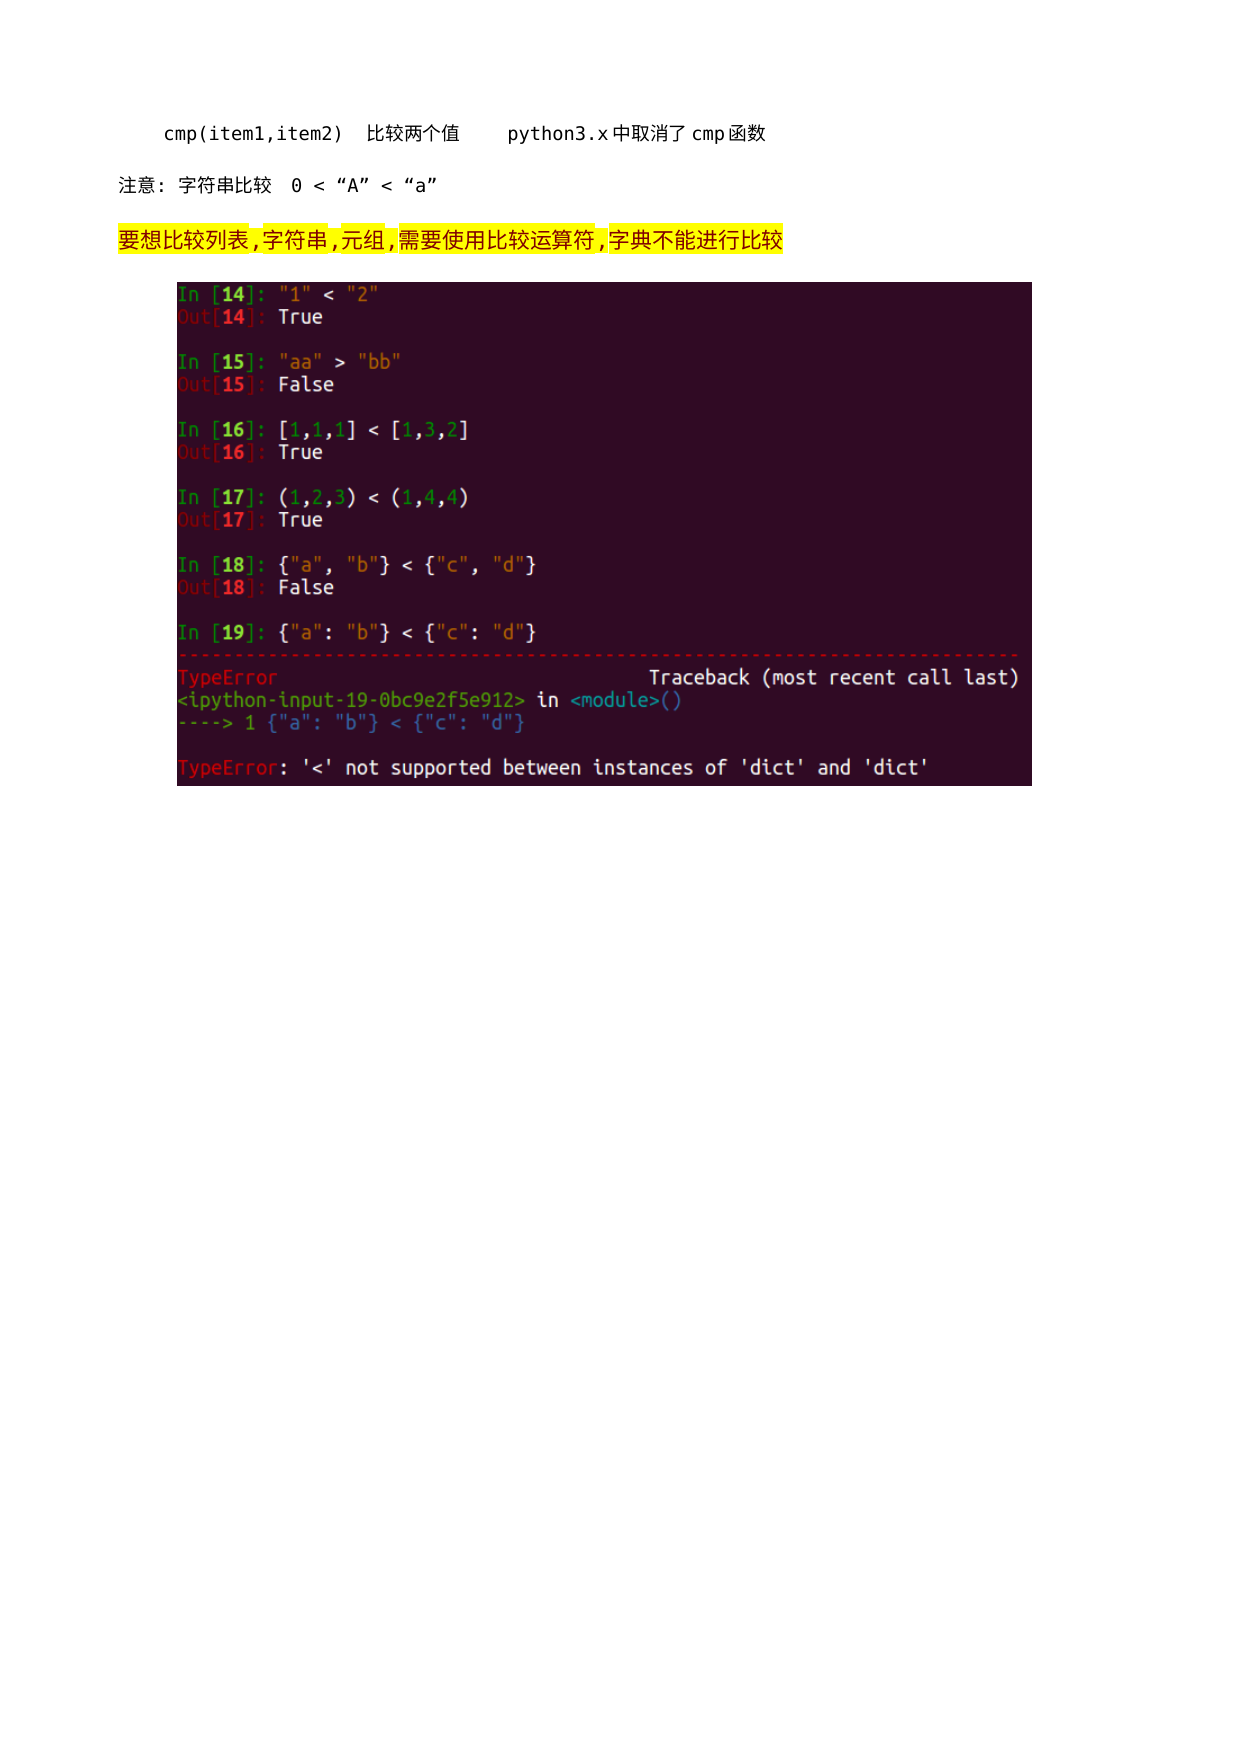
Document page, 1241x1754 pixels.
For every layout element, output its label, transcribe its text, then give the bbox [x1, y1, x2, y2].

text 注意: 字符串比较 0 < “A” < “a” [118, 171, 1122, 198]
text cmp(item1,item2) 比较两个值 python3.x中取消了cmp函数 [118, 118, 1122, 145]
picture [177, 282, 1032, 786]
text 要想比较列表,字符串,元组,需要使用比较运算符,字典不能进行比较 [118, 223, 1122, 254]
